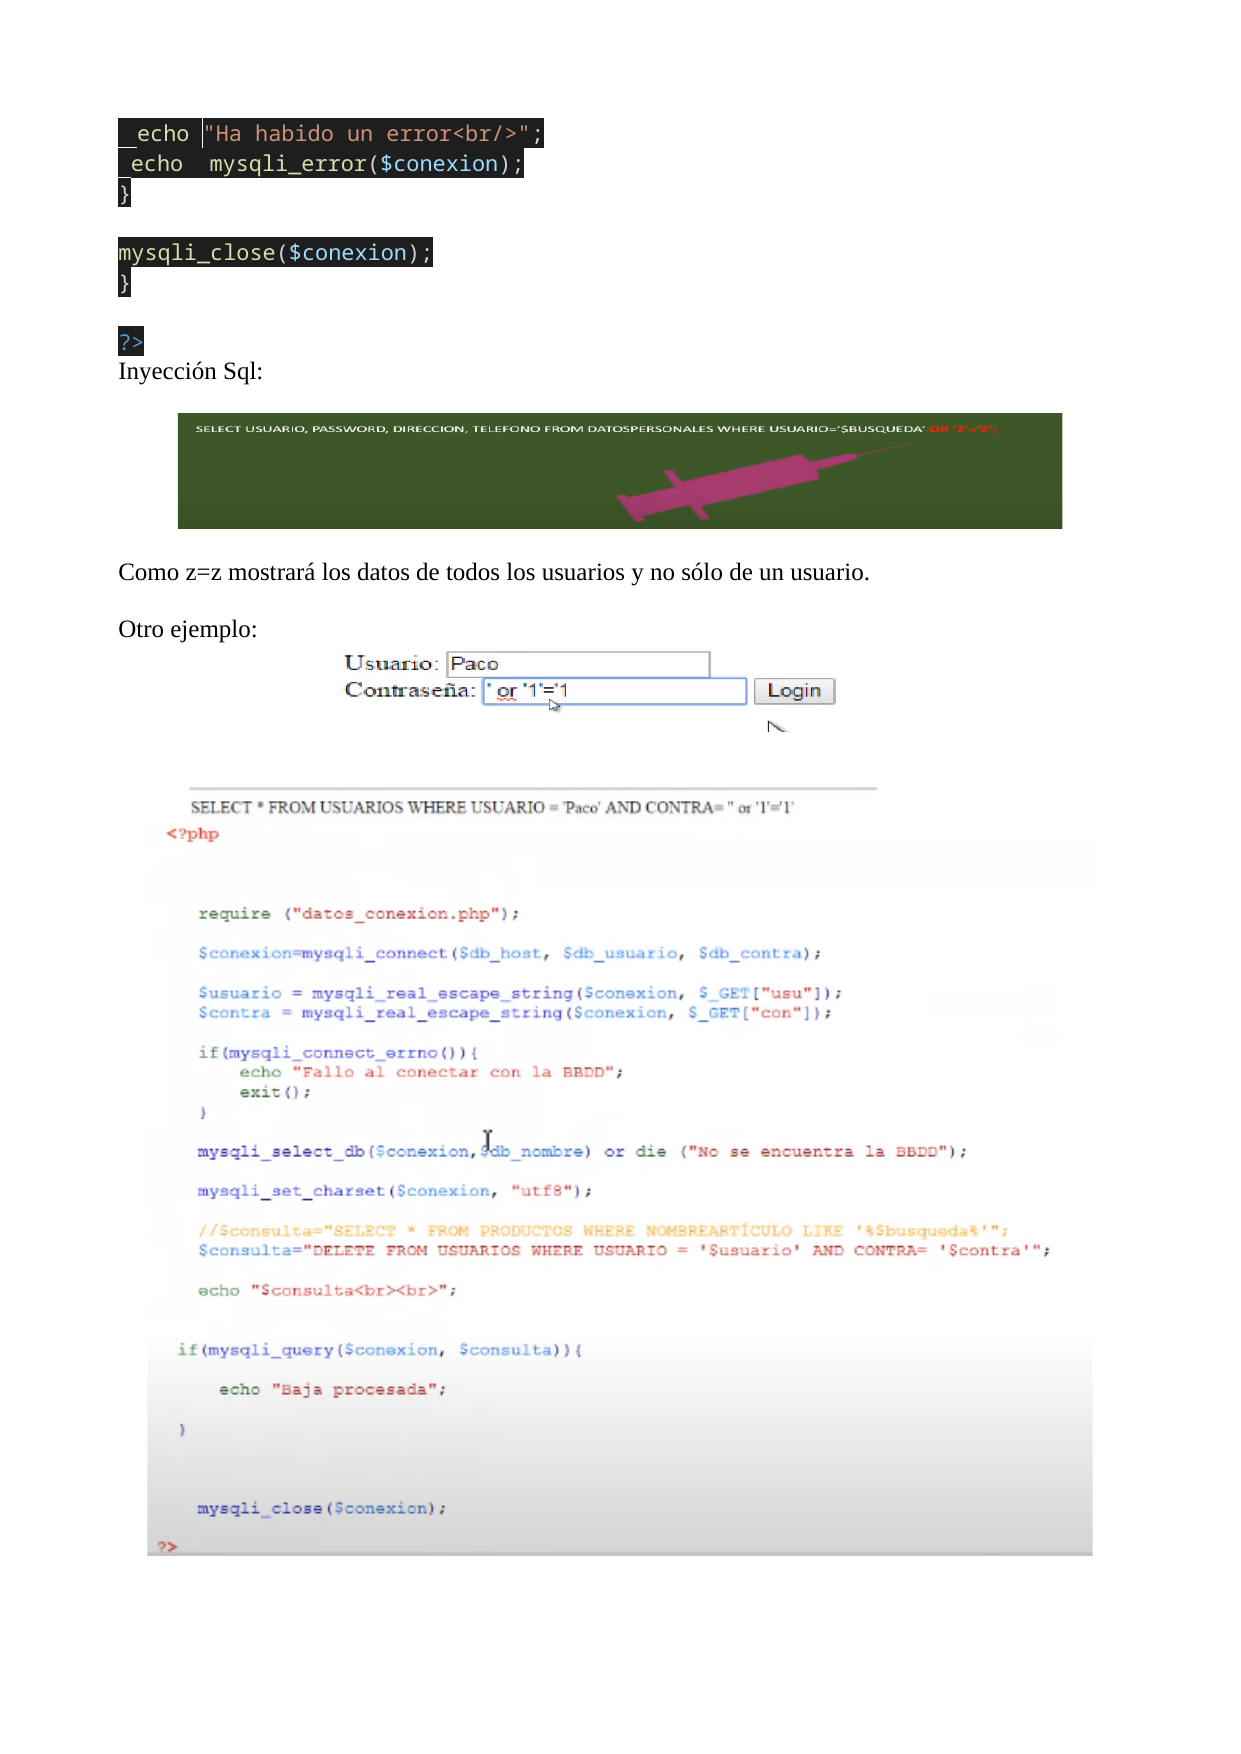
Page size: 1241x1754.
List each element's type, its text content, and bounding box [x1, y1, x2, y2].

text } [118, 178, 1122, 207]
text Otro ejemplo: [118, 614, 1122, 643]
picture [177, 413, 1063, 529]
text Inyección Sql: [118, 356, 1122, 385]
picture [340, 643, 900, 732]
picture [147, 787, 1093, 1556]
text echo "Ha habido un error<br/>"; [118, 118, 1122, 148]
text mysqli_close($conexion); [118, 237, 1122, 267]
text } [118, 267, 1122, 297]
text Como z=z mostrará los datos de todos los usuarios y no sólo de un usuario. [118, 557, 1122, 586]
text ?> [118, 326, 1122, 356]
text echo mysqli_error($conexion); [118, 148, 1122, 178]
